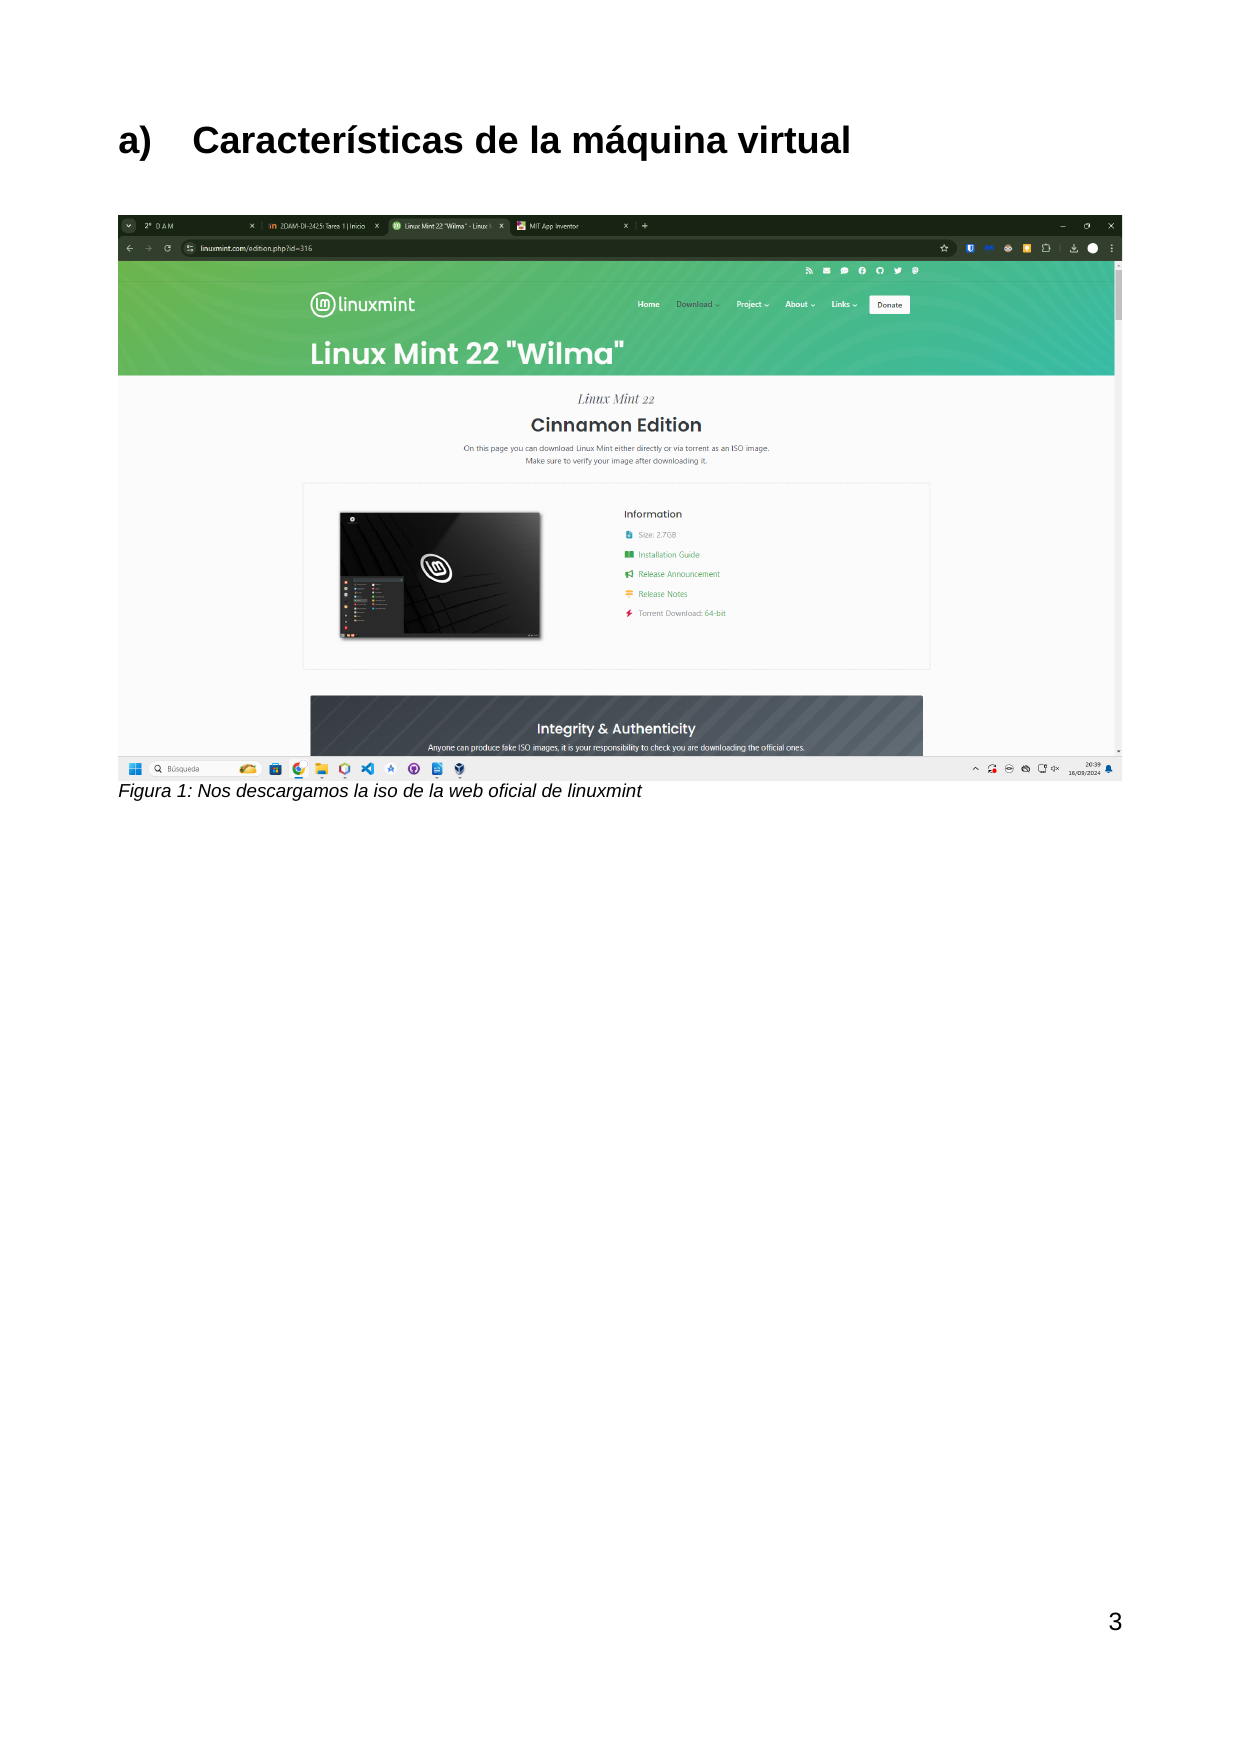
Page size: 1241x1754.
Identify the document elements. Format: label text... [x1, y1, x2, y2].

text Figura 1: Nos descargamos la iso de la web oficial de linuxmint [118, 781, 1122, 802]
subtitle Características de la máquina virtual [118, 118, 1122, 162]
picture [118, 215, 1123, 781]
